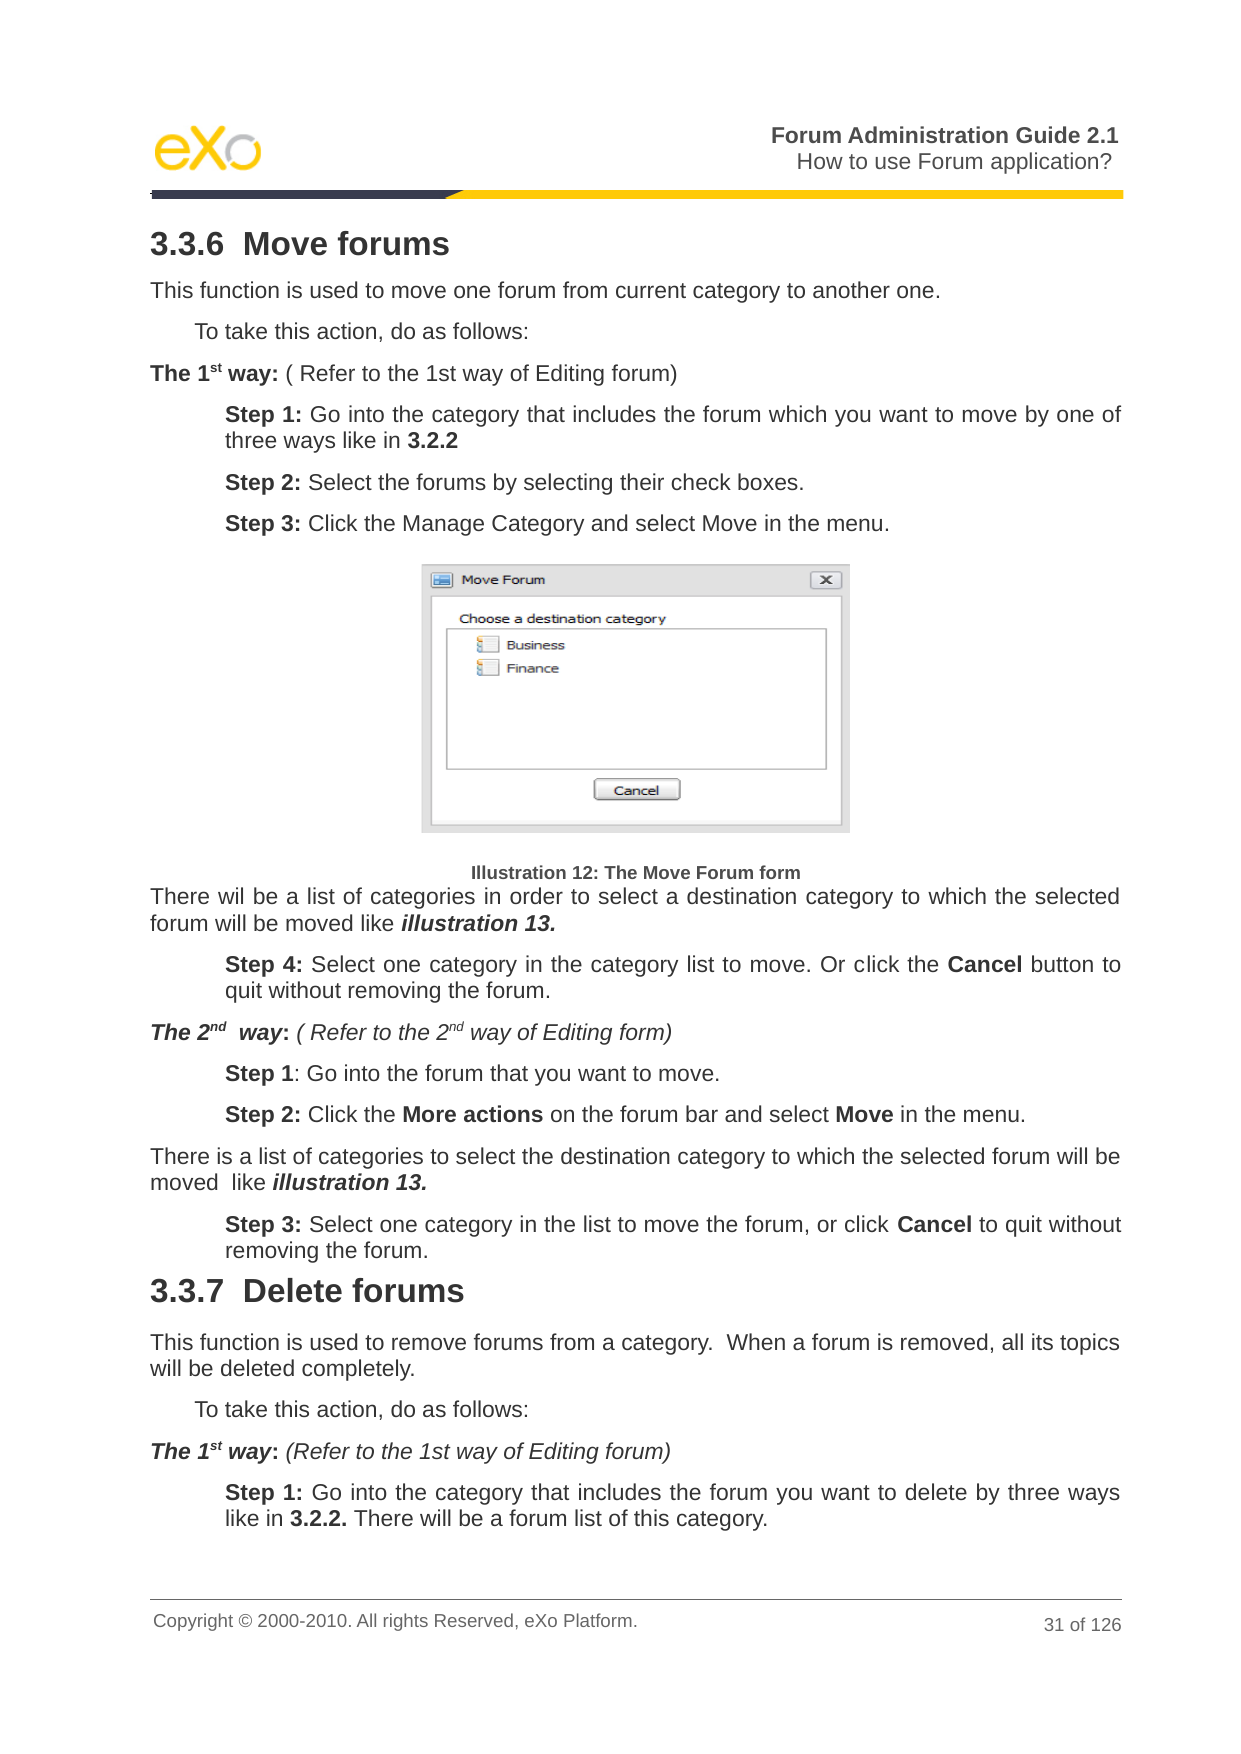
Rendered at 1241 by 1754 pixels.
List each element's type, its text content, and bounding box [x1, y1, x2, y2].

text Illustration 13: The Move Forum form [390, 619, 882, 883]
text The 2nd way: ( Refer to the 2nd way of Editing form) [150, 1019, 1122, 1045]
text There wil be a list of categories in order to select a destination category to which the selected forum will be moved like illustration 13. [150, 544, 1122, 936]
text The 1st way: ( Refer to the 1st way of Editing forum) [150, 360, 1122, 386]
list Step 1: Go into the category that includes the forum you want to delete by three ways like in 3.2.2. There will be a forum list of this category. [187, 1479, 1122, 1532]
list Step 4: Select one category in the category list to move. Or click the Cancel button to quit without removing the forum. [187, 951, 1122, 1004]
subtitle Move forums [150, 223, 1122, 262]
picture [155, 125, 262, 171]
list Step 2: Select the forums by selecting their check boxes. [187, 469, 1122, 495]
text There is a list of categories to select the destination category to which the selected forum will be moved like illustration 13. [150, 1143, 1122, 1196]
list Step 2: Click the More actions on the forum bar and select Move in the menu. [187, 1101, 1122, 1128]
list Step 3: Click the Manage Category and select Move in the menu. [187, 510, 1122, 536]
text This function is used to move one forum from current category to another one. [150, 277, 1122, 303]
list Step 1: Go into the forum that you want to move. [187, 1060, 1122, 1086]
picture [421, 564, 850, 833]
subtitle Delete forums [150, 1271, 1122, 1309]
text This function is used to remove forums from a category. When a forum is removed, all its topics will be deleted completely. [150, 1329, 1122, 1381]
list Step 1: Go into the category that includes the forum which you want to move by one of three ways like in 3.2.2 [187, 401, 1122, 454]
text The 1st way: (Refer to the 1st way of Editing forum) [150, 1438, 1122, 1464]
list Step 3: Select one category in the list to move the forum, or click Cancel to quit without removing the forum. [187, 1211, 1122, 1263]
text To take this action, do as follows: [150, 318, 1122, 345]
picture [151, 190, 1124, 199]
text To take this action, do as follows: [150, 1396, 1122, 1423]
